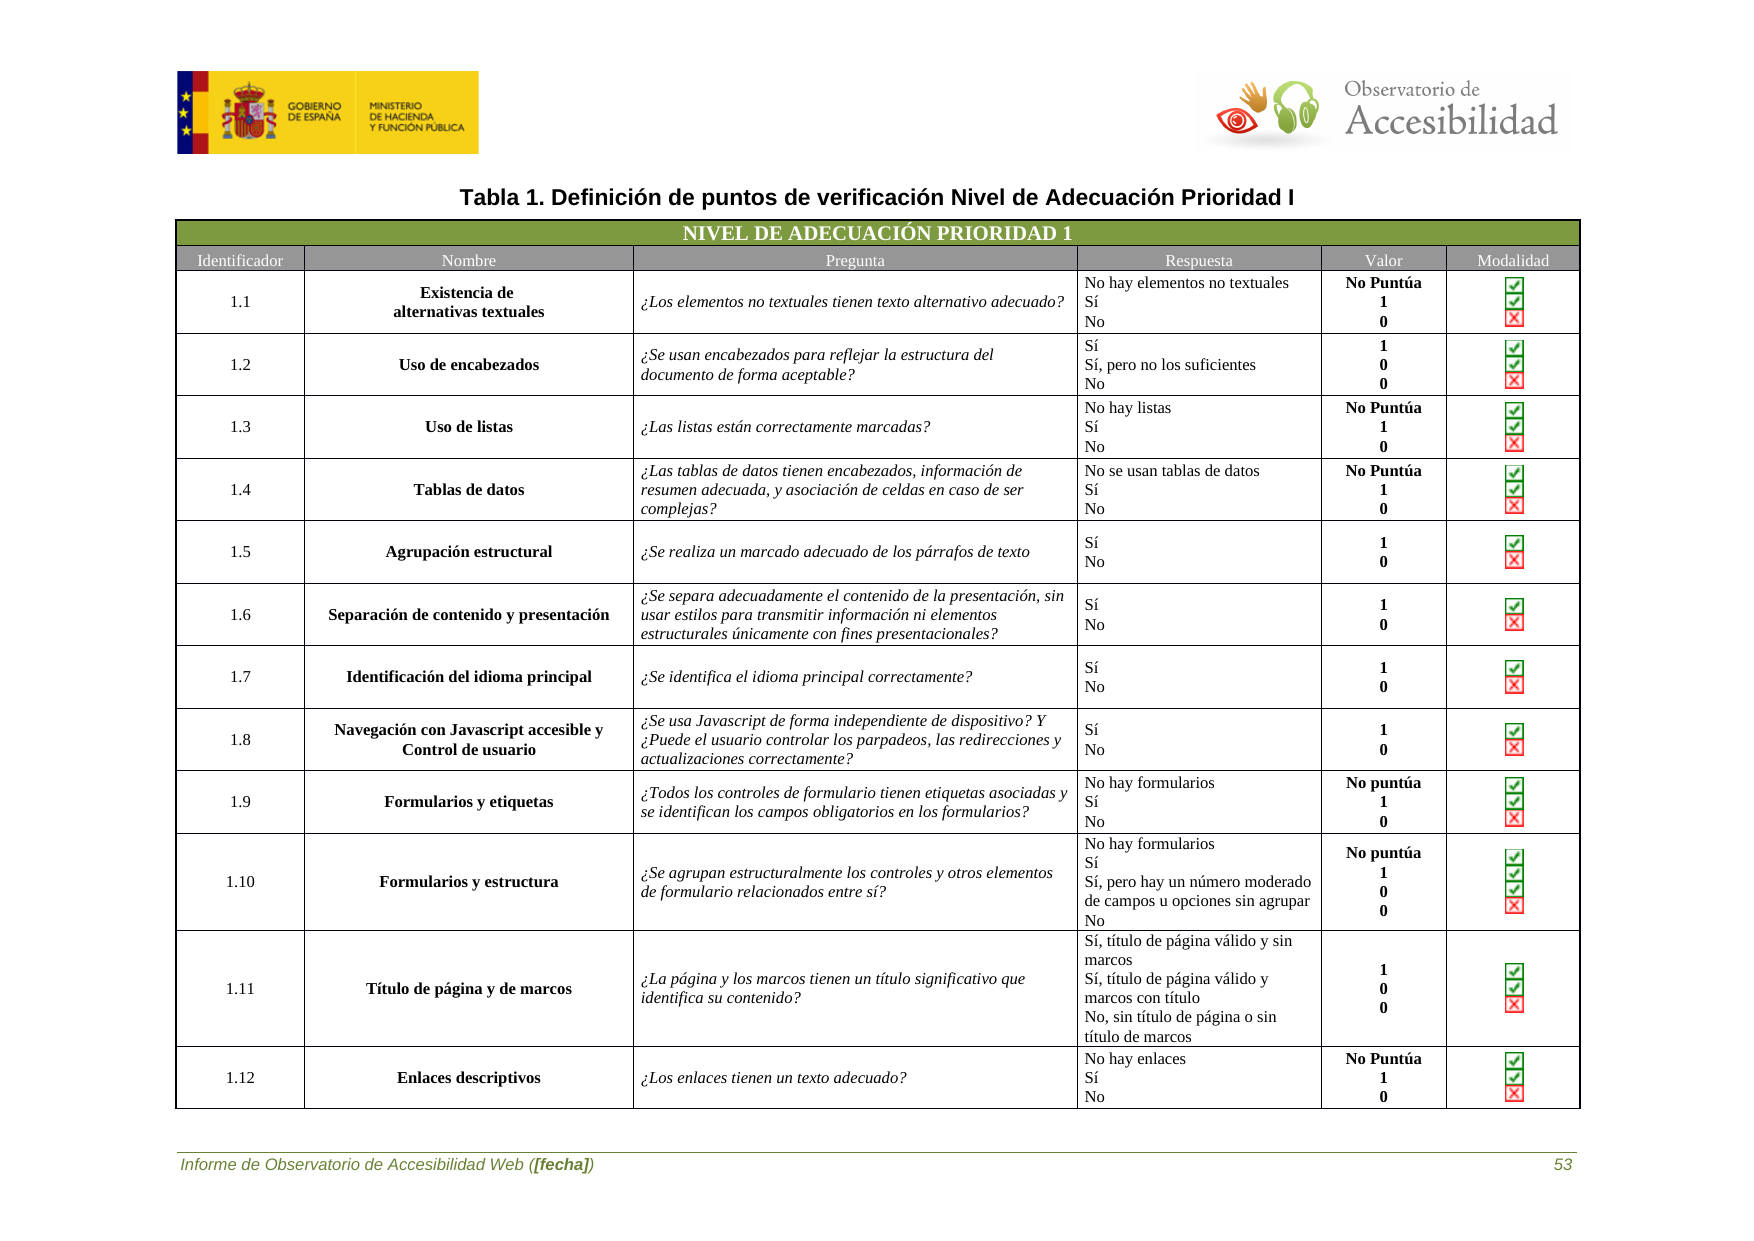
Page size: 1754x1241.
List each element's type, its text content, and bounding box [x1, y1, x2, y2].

table_cell [1447, 646, 1579, 708]
table_cell Uso de encabezados [305, 334, 633, 395]
table_cell Existencia de alternativas textuales [305, 271, 633, 333]
table_cell 1.12 [177, 1047, 304, 1108]
table_cell ¿Se agrupan estructuralmente los controles y otros elementos de formulario relacionados entre sí? [634, 834, 1077, 929]
table_cell Formularios y estructura [305, 834, 633, 929]
table_cell No puntúa 1 0 [1322, 771, 1446, 833]
table_cell [1447, 709, 1579, 770]
table_cell ¿Se usan encabezados para reflejar la estructura del documento de forma aceptable? [634, 334, 1077, 395]
table_cell Pregunta [634, 246, 1077, 270]
picture [1505, 402, 1524, 452]
table_cell 1.2 [177, 334, 304, 395]
table_cell ¿Todos los controles de formulario tienen etiquetas asociadas y se identifican los campos obligatorios en los formularios? [634, 771, 1077, 833]
table_cell 1.10 [177, 834, 304, 929]
table_cell Separación de contenido y presentación [305, 584, 633, 645]
table_cell 1.6 [177, 584, 304, 645]
table_cell Tablas de datos [305, 459, 633, 520]
table_cell Respuesta [1078, 246, 1321, 270]
table_cell No se usan tablas de datos Sí No [1078, 459, 1321, 520]
picture [1505, 963, 1524, 1013]
picture [1505, 723, 1524, 756]
table_cell 1 0 [1322, 521, 1446, 583]
table_cell No hay listas Sí No [1078, 396, 1321, 458]
table_cell Identificación del idioma principal [305, 646, 633, 708]
table_cell 1.1 [177, 271, 304, 333]
table_cell [1447, 334, 1579, 395]
picture [1505, 277, 1524, 327]
table_cell [1447, 396, 1579, 458]
table_cell ¿Las tablas de datos tienen encabezados, información de resumen adecuada, y asociación de celdas en caso de ser complejas? [634, 459, 1077, 520]
table_cell ¿Se usa Javascript de forma independiente de dispositivo? Y ¿Puede el usuario controlar los parpadeos, las redirecciones y actualizaciones correctamente? [634, 709, 1077, 770]
table_cell No hay enlaces Sí No [1078, 1047, 1321, 1108]
table_cell [1447, 271, 1579, 333]
table_cell No hay elementos no textuales Sí No [1078, 271, 1321, 333]
table_cell 1 0 [1322, 646, 1446, 708]
table_cell Enlaces descriptivos [305, 1047, 633, 1108]
table_header NIVEL DE ADECUACIÓN PRIORIDAD 1 [177, 221, 1579, 245]
table_cell Título de página y de marcos [305, 931, 633, 1046]
table_cell Modalidad [1447, 246, 1579, 270]
table_cell Sí No [1078, 521, 1321, 583]
table_cell No puntúa 1 0 0 [1322, 834, 1446, 929]
table_cell 1.9 [177, 771, 304, 833]
table_cell [1447, 459, 1579, 520]
table_cell No Puntúa 1 0 [1322, 1047, 1446, 1108]
table_cell Sí No [1078, 709, 1321, 770]
table_cell ¿Las listas están correctamente marcadas? [634, 396, 1077, 458]
picture [1505, 465, 1524, 514]
picture [177, 71, 479, 154]
table_cell 1.8 [177, 709, 304, 770]
table_cell 1.3 [177, 396, 304, 458]
table_cell [1447, 1047, 1579, 1108]
table_cell Agrupación estructural [305, 521, 633, 583]
table_cell ¿Se separa adecuadamente el contenido de la presentación, sin usar estilos para transmitir información ni elementos estructurales únicamente con fines presentacionales? [634, 584, 1077, 645]
table_cell Sí Sí, pero no los suficientes No [1078, 334, 1321, 395]
picture [1505, 1052, 1524, 1102]
table_cell 1 0 [1322, 584, 1446, 645]
picture [1505, 777, 1524, 827]
table_cell No hay formularios Sí Sí, pero hay un número moderado de campos u opciones sin agrupar No [1078, 834, 1321, 929]
picture [1505, 340, 1524, 389]
table_cell Valor [1322, 246, 1446, 270]
table_cell Formularios y etiquetas [305, 771, 633, 833]
table_cell [1447, 771, 1579, 833]
table_cell 1.5 [177, 521, 304, 583]
picture [1505, 535, 1524, 569]
table_cell ¿La página y los marcos tienen un título significativo que identifica su contenido? [634, 931, 1077, 1046]
table_cell Sí No [1078, 584, 1321, 645]
table_cell Nombre [305, 246, 633, 270]
table_cell 1 0 0 [1322, 931, 1446, 1046]
table_cell 1 0 0 [1322, 334, 1446, 395]
table_cell No Puntúa 1 0 [1322, 271, 1446, 333]
table_cell No Puntúa 1 0 [1322, 459, 1446, 520]
picture [1505, 598, 1524, 631]
table_cell ¿Se identifica el idioma principal correctamente? [634, 646, 1077, 708]
table_cell [1447, 834, 1579, 929]
text Tabla 1. Definición de puntos de verificación Nivel de Adecuación Prioridad I [177, 184, 1577, 211]
table_cell Uso de listas [305, 396, 633, 458]
table_cell 1.4 [177, 459, 304, 520]
picture [1505, 849, 1524, 914]
table_cell ¿Se realiza un marcado adecuado de los párrafos de texto [634, 521, 1077, 583]
table_cell 1.11 [177, 931, 304, 1046]
table_cell ¿Los elementos no textuales tienen texto alternativo adecuado? [634, 271, 1077, 333]
picture [1505, 660, 1524, 694]
table_cell Sí No [1078, 646, 1321, 708]
table_cell No Puntúa 1 0 [1322, 396, 1446, 458]
table_cell Sí, título de página válido y sin marcos Sí, título de página válido y marcos con título No, sin título de página o sin título de marcos [1078, 931, 1321, 1046]
table_cell Navegación con Javascript accesible y Control de usuario [305, 709, 633, 770]
table_cell No hay formularios Sí No [1078, 771, 1321, 833]
table_cell [1447, 521, 1579, 583]
table_cell [1447, 584, 1579, 645]
table_cell [1447, 931, 1579, 1046]
picture [1196, 72, 1572, 154]
table_cell 1.7 [177, 646, 304, 708]
table_cell ¿Los enlaces tienen un texto adecuado? [634, 1047, 1077, 1108]
table_cell Identificador [177, 246, 304, 270]
table_cell 1 0 [1322, 709, 1446, 770]
